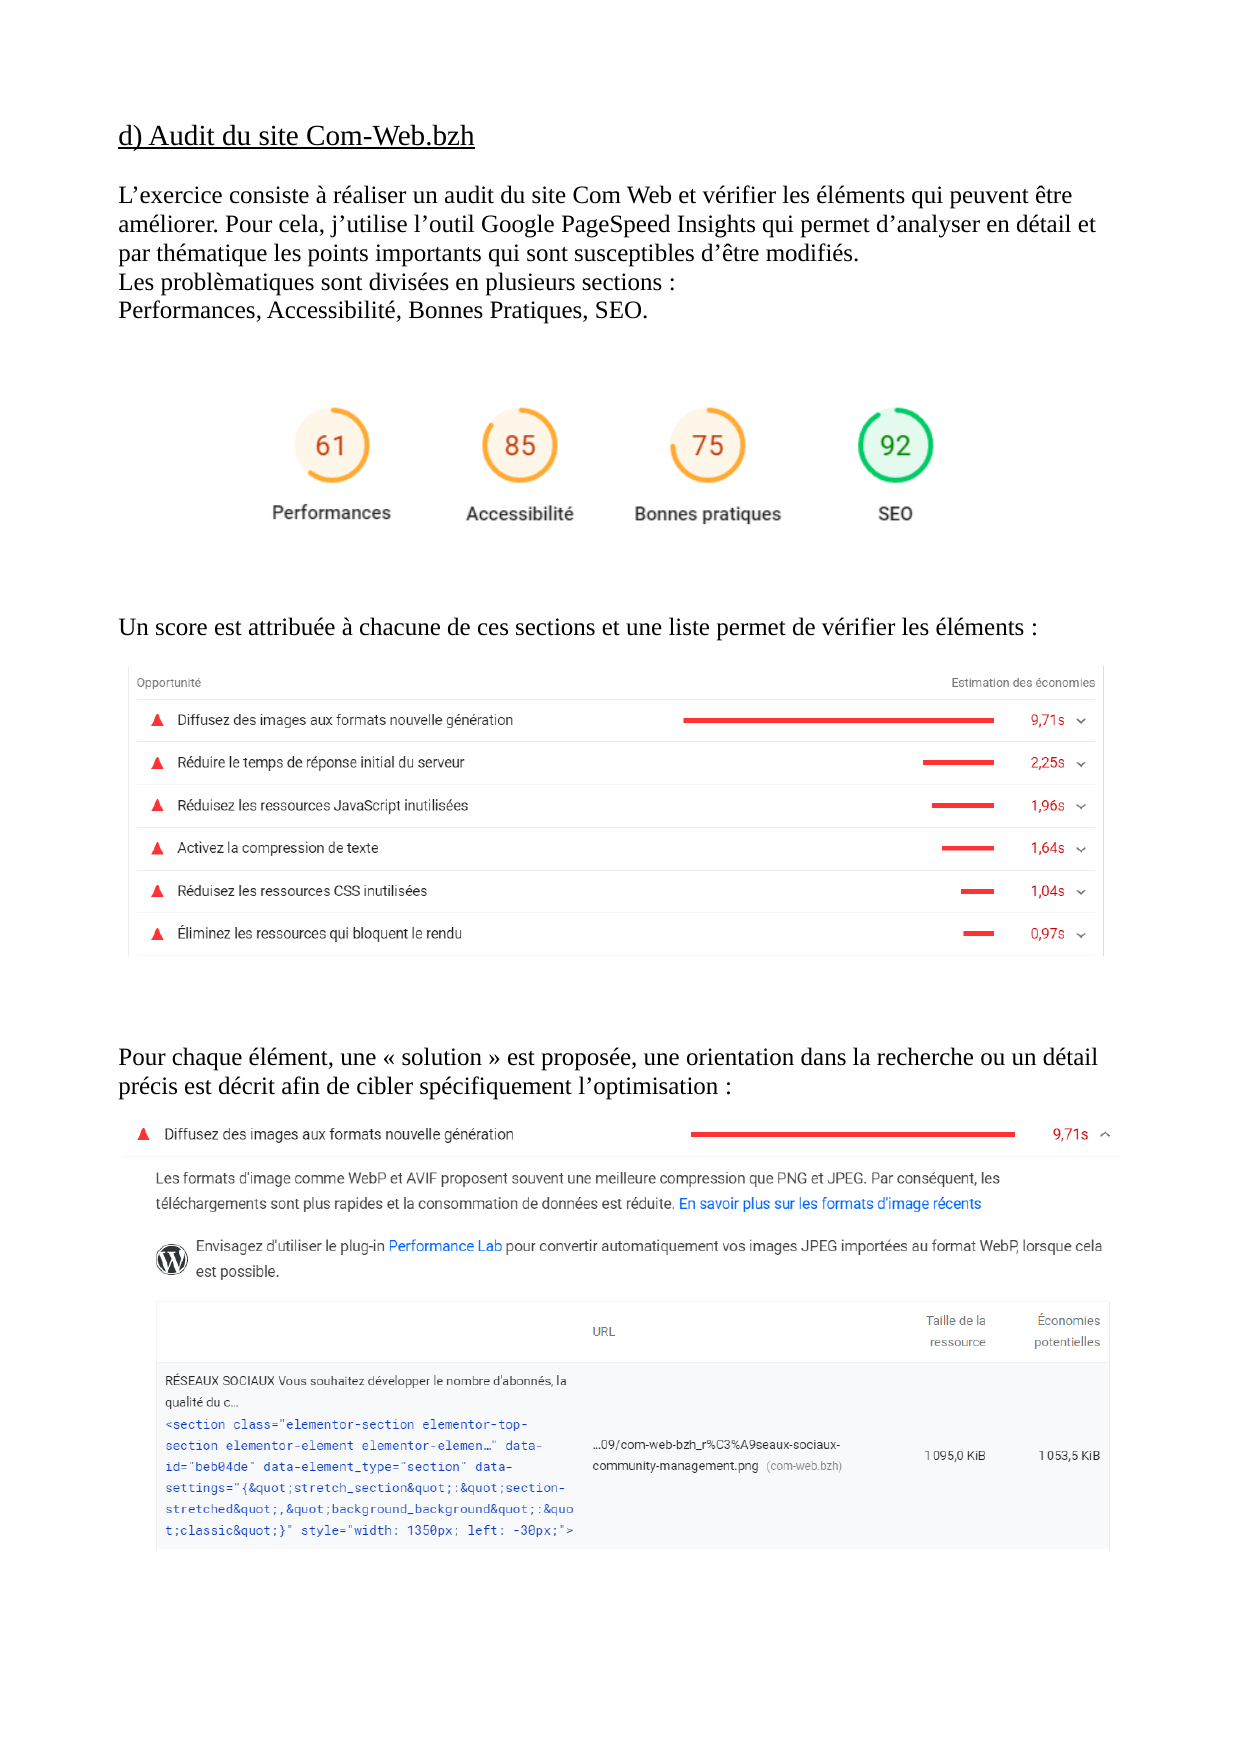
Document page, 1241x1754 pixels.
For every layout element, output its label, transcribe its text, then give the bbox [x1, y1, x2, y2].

text L’exercice consiste à réaliser un audit du site Com Web et vérifier les éléments qui peuvent être améliorer. Pour cela, j’utilise l’outil Google PageSpeed Insights qui permet d’analyser en détail et par thématique les points importants qui sont susceptibles d’être modifiés. [118, 180, 1122, 267]
text d) Audit du site Com-Web.bzh [118, 118, 1122, 152]
text Les problèmatiques sont divisées en plusieurs sections : [118, 267, 1122, 295]
picture [111, 666, 1116, 956]
text Performances, Accessibilité, Bonnes Pratiques, SEO. [118, 295, 1122, 324]
text Pour chaque élément, une « solution » est proposée, une orientation dans la recherche ou un détail précis est décrit afin de cibler spécifiquement l’optimisation : [118, 1042, 1122, 1100]
text Un score est attribuée à chacune de ces sections et une liste permet de vérifier les éléments : [118, 612, 1122, 640]
picture [118, 1117, 1123, 1552]
picture [242, 394, 956, 538]
